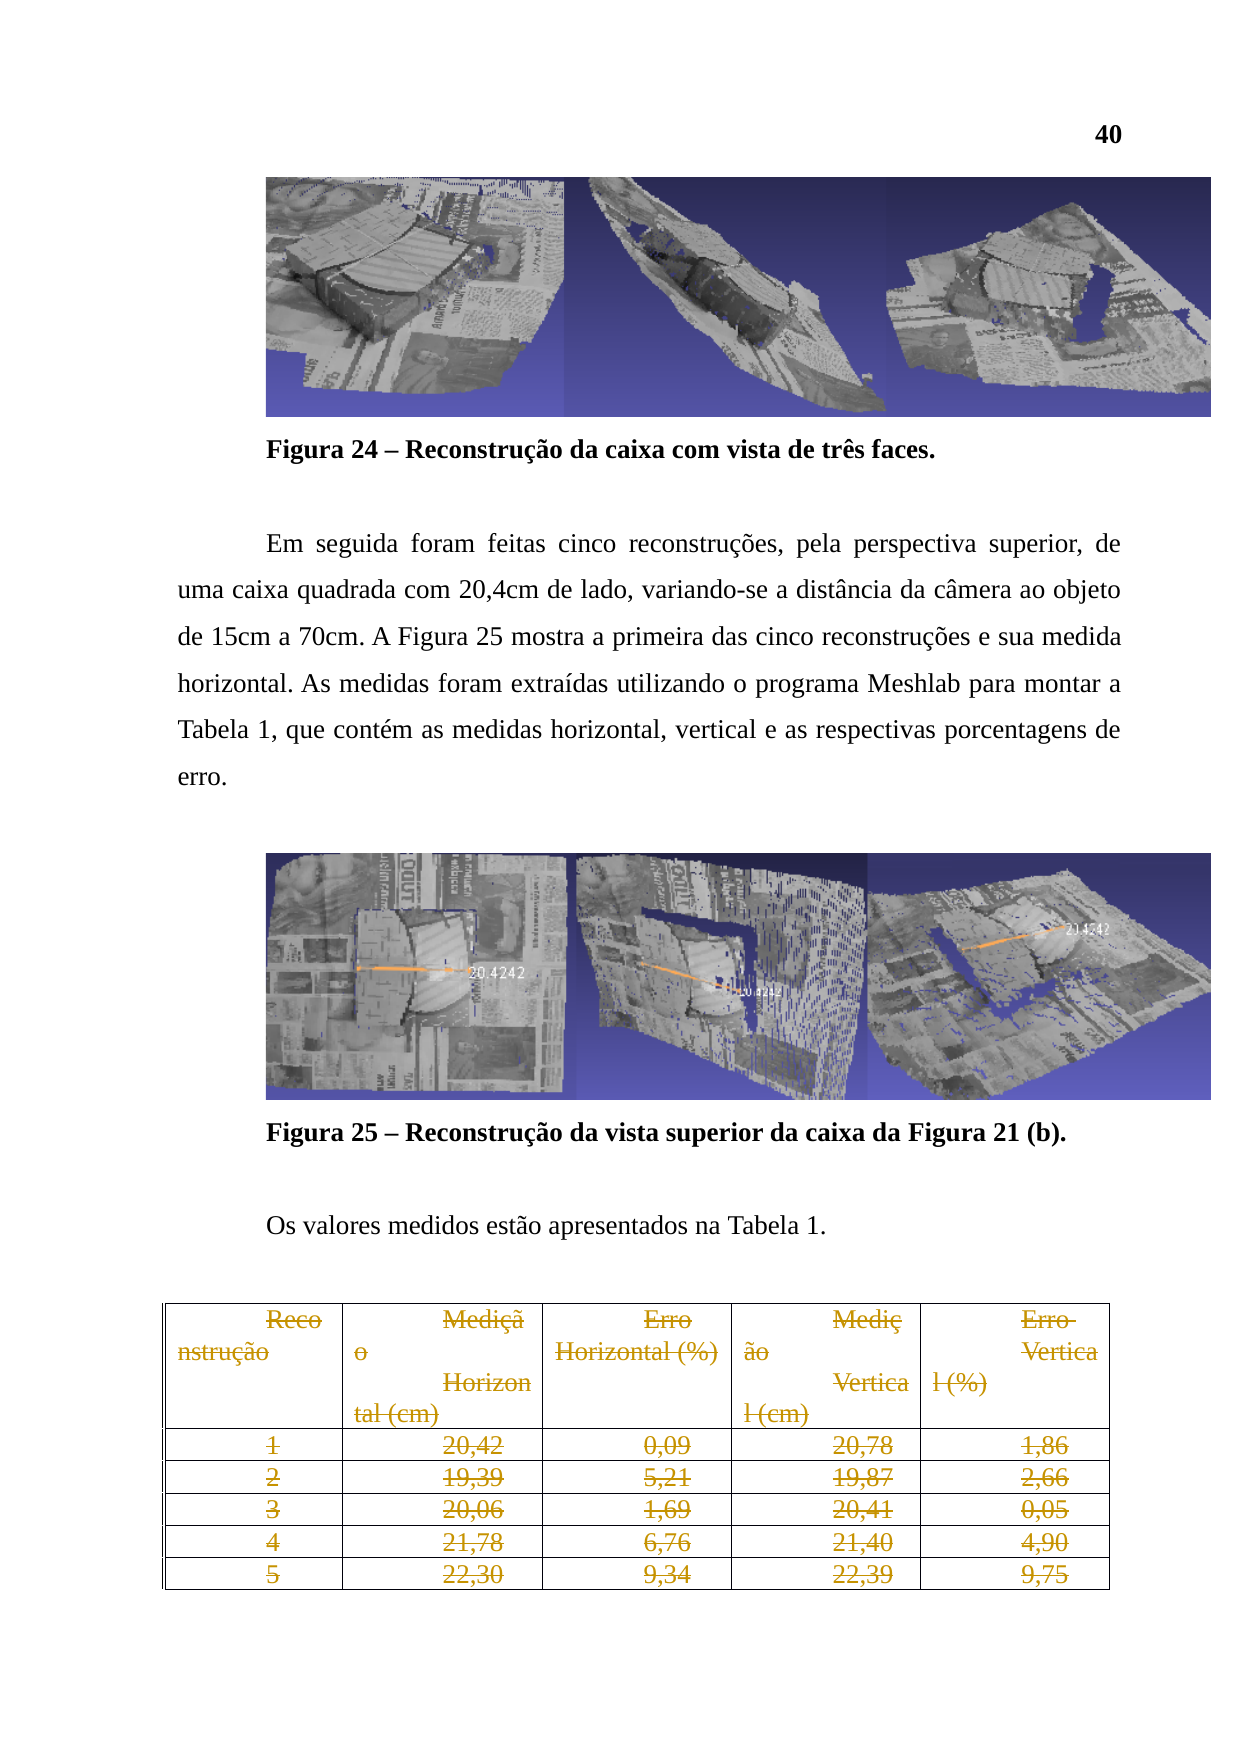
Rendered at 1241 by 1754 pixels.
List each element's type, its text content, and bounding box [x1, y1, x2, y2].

table_cell [166, 1461, 342, 1492]
table_cell [543, 1429, 731, 1460]
table_cell [543, 1494, 731, 1524]
table_cell [543, 1526, 731, 1557]
table_cell [343, 1558, 542, 1589]
table_header [343, 1304, 542, 1428]
table_cell [732, 1429, 920, 1460]
text Figura 25 – Reconstrução da vista superior da caixa da Figura 21 (b). [177, 1116, 1122, 1147]
table_cell [166, 1558, 342, 1589]
table_cell [343, 1526, 542, 1557]
table_cell [166, 1429, 342, 1460]
table_cell [921, 1558, 1109, 1589]
text Figura 24 – Reconstrução da caixa com vista de três faces. [177, 433, 1122, 464]
table_cell [732, 1494, 920, 1524]
text Em seguida foram feitas cinco reconstruções, pela perspectiva superior, de uma caixa quadrada com 20,4cm de lado, variando-se a distância da câmera ao objeto de 15cm a 70cm. A Figura 25 mostra a primeira das cinco reconstruções e sua medida horizontal. As medidas foram extraídas utilizando o programa Meshlab para montar a Tabela 1, que contém as medidas horizontal, vertical e as respectivas porcentagens de erro. [177, 527, 1122, 791]
table_cell [543, 1558, 731, 1589]
table_cell [921, 1429, 1109, 1460]
table_cell [732, 1558, 920, 1589]
table_header [921, 1304, 1109, 1428]
table_cell [921, 1461, 1109, 1492]
picture [265, 177, 1211, 417]
table_cell [166, 1526, 342, 1557]
table_cell [343, 1494, 542, 1524]
table_header [732, 1304, 920, 1428]
table_cell [166, 1494, 342, 1524]
table_cell [732, 1526, 920, 1557]
table_cell [343, 1429, 542, 1460]
table_cell [543, 1461, 731, 1492]
table_cell [921, 1526, 1109, 1557]
table_header [166, 1304, 342, 1428]
table_cell [343, 1461, 542, 1492]
table_cell [921, 1494, 1109, 1524]
picture [265, 853, 1211, 1100]
table_header [543, 1304, 731, 1428]
text Os valores medidos estão apresentados na Tabela 1. [177, 1209, 1122, 1240]
table_cell [732, 1461, 920, 1492]
